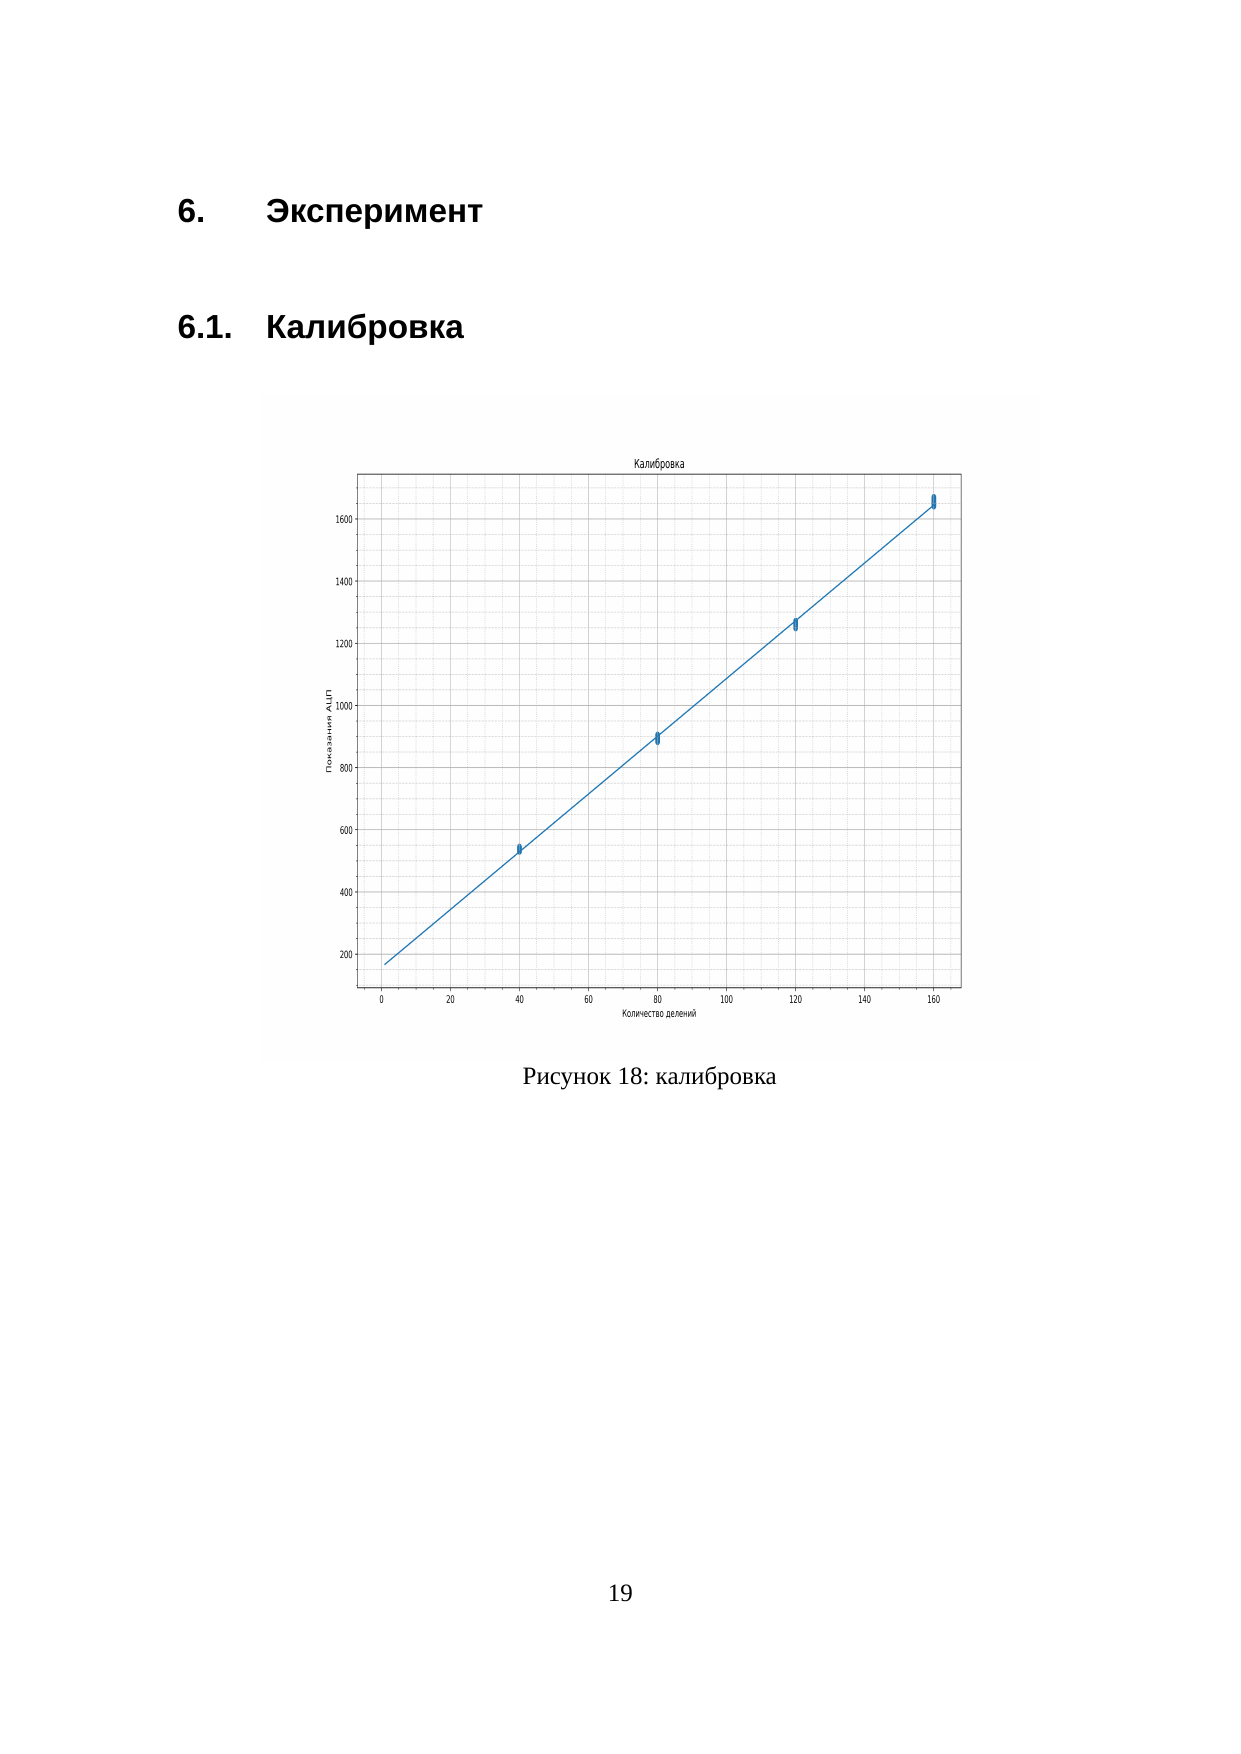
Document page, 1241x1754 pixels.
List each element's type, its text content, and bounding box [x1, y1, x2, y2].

subtitle Эксперимент [118, 191, 1122, 229]
subtitle Калибровка [118, 307, 1122, 346]
picture [260, 394, 1039, 1061]
text Рисунок 18: калибровка [118, 1061, 1122, 1090]
